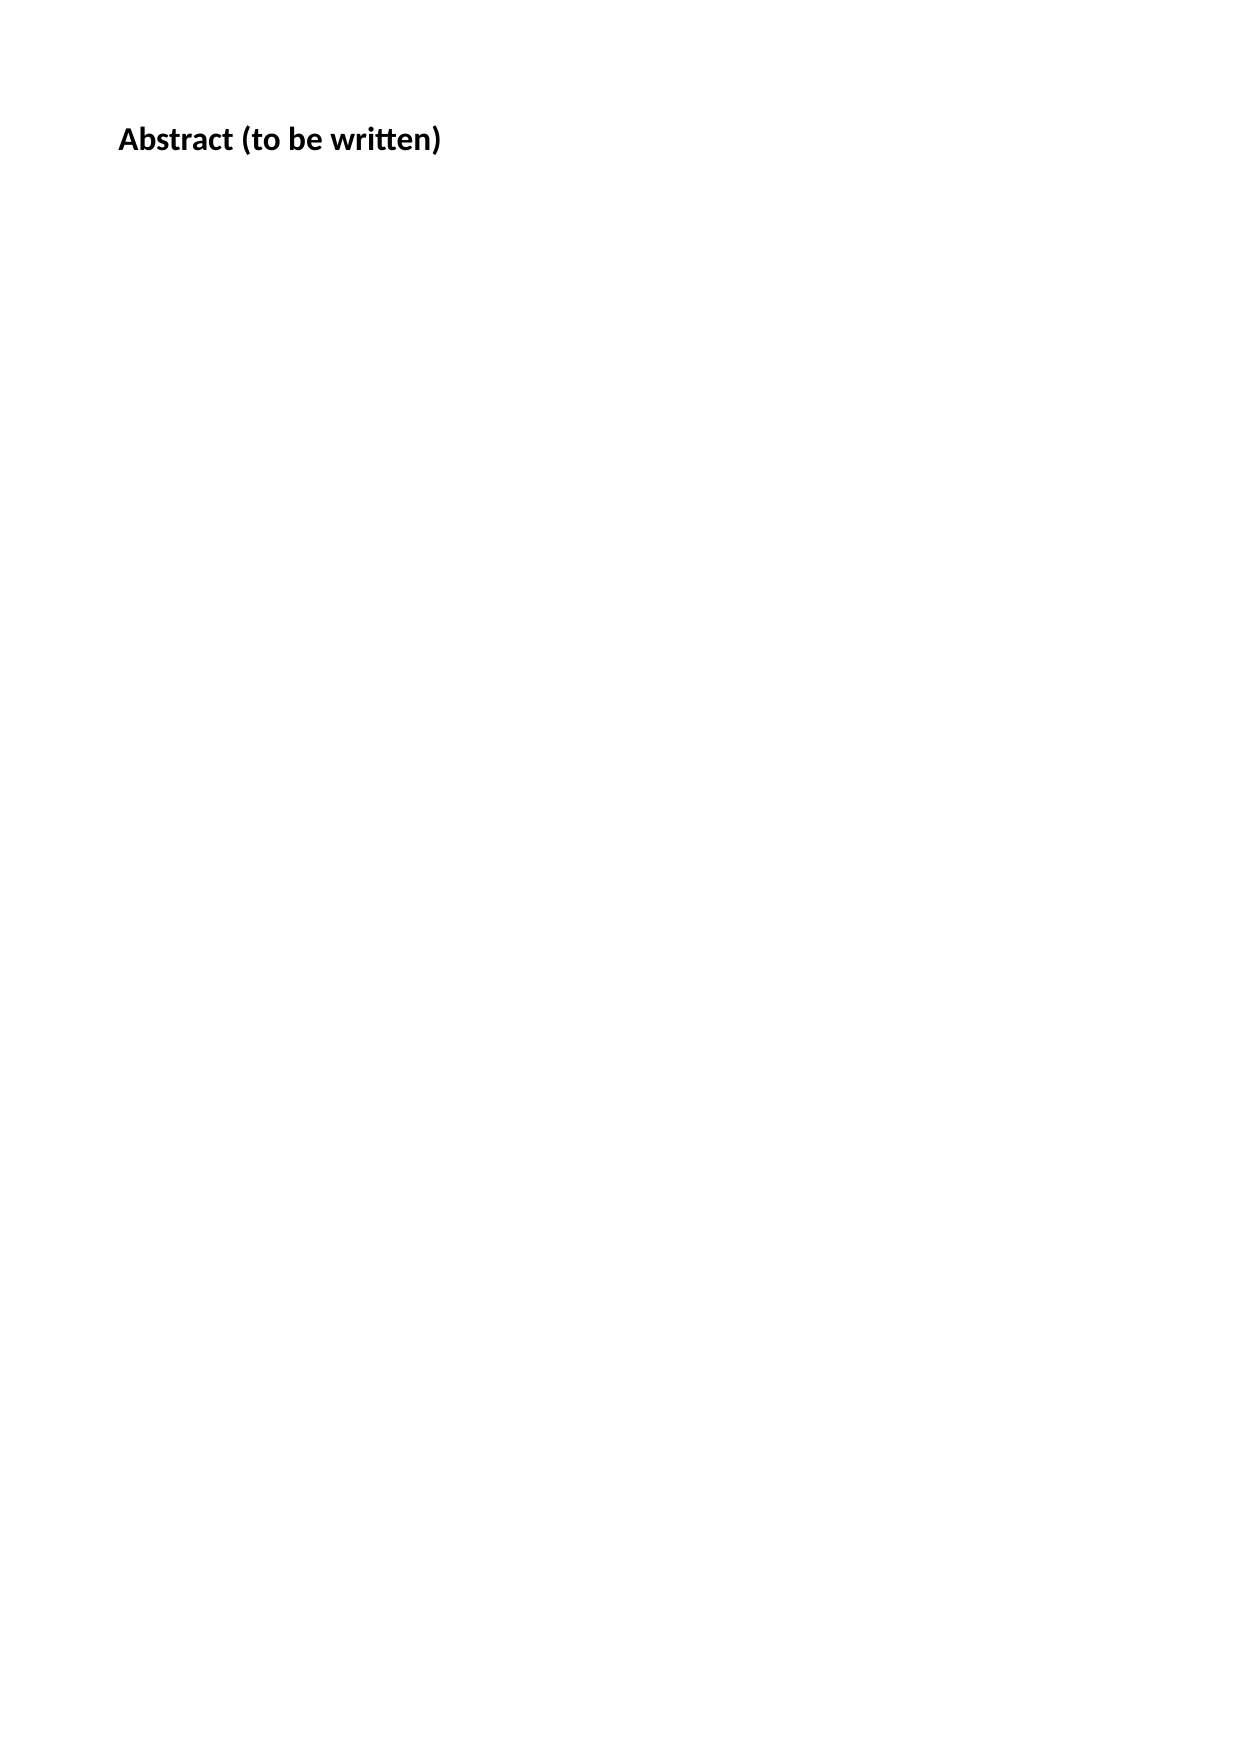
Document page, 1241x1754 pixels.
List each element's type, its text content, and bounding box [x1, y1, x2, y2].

subtitle Abstract (to be written) [118, 118, 1122, 159]
